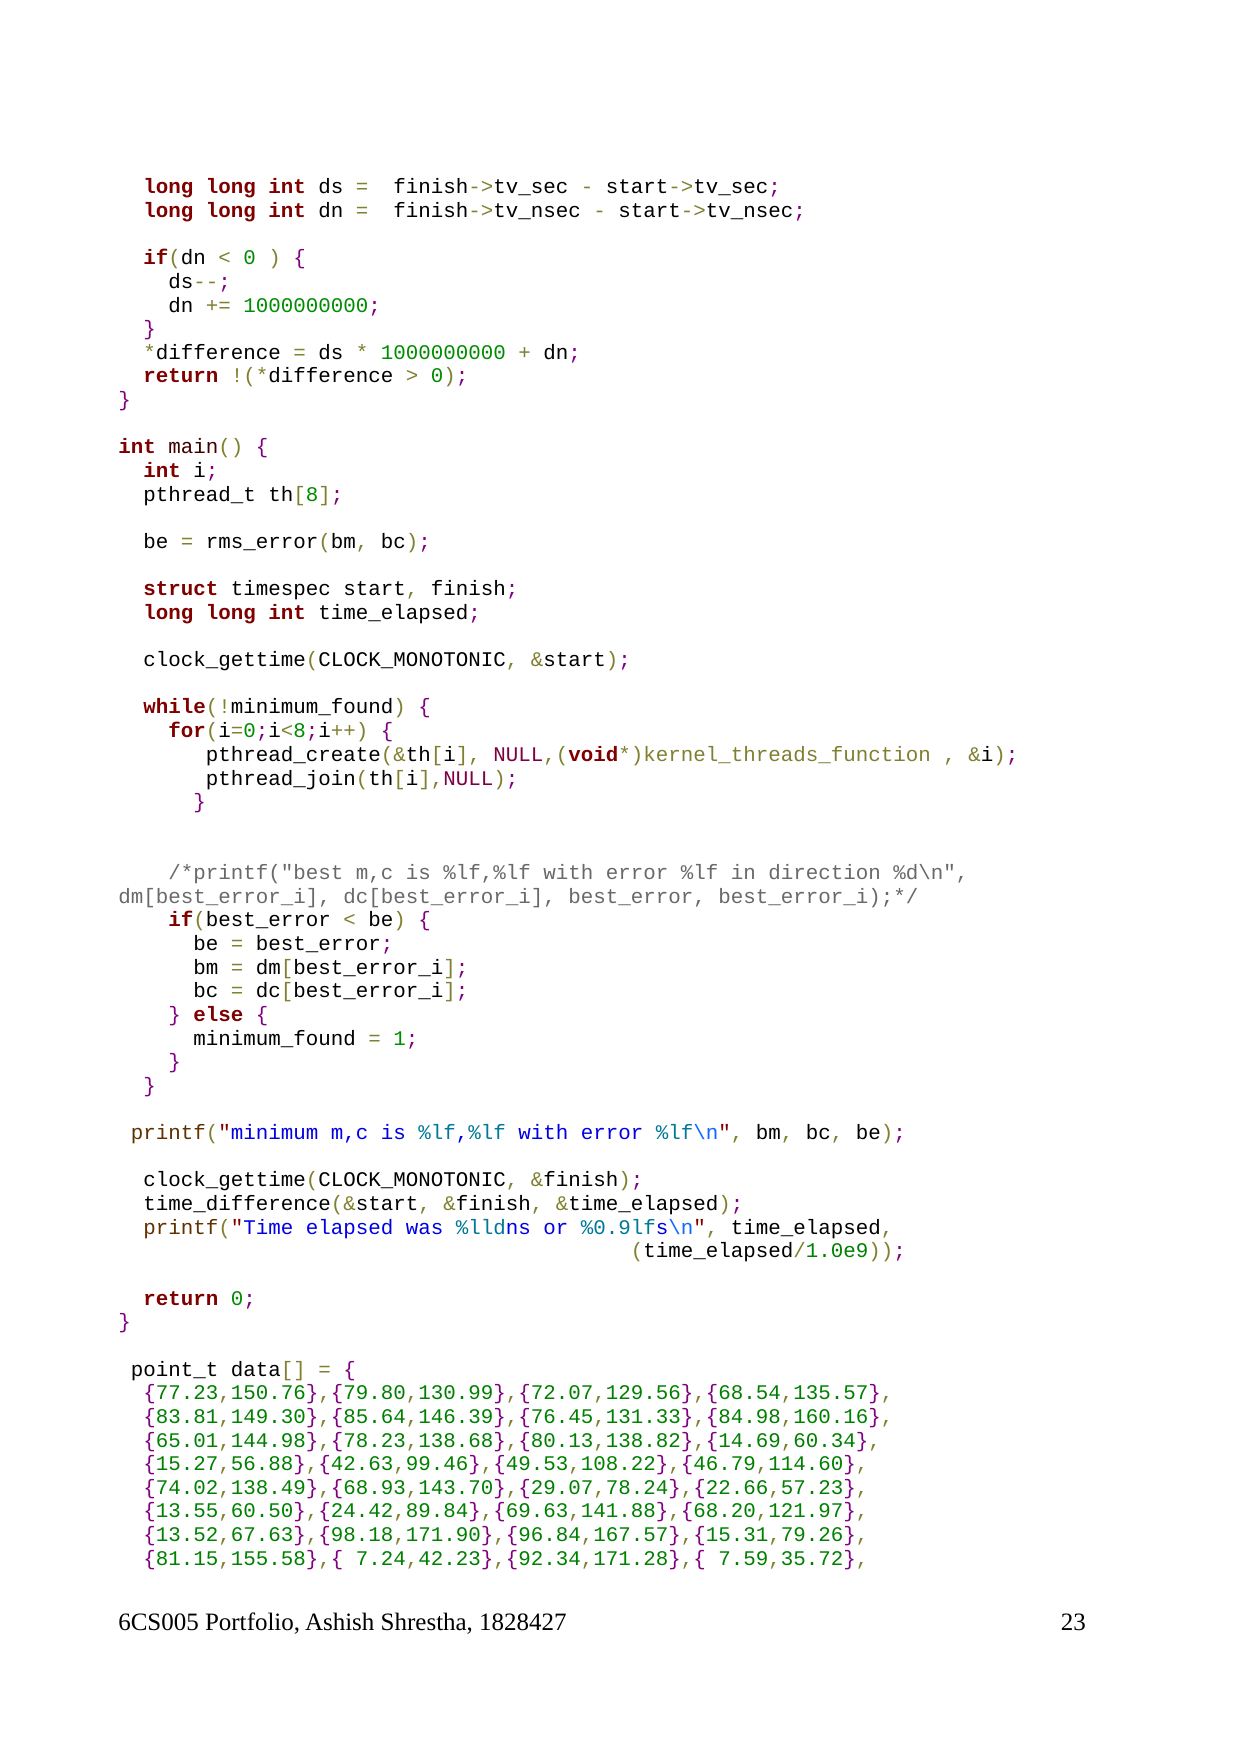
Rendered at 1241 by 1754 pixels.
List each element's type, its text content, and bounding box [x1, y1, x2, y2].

text bc = dc[best_error_i]; [118, 980, 1122, 1004]
text for(i=0;i<8;i++) { [118, 720, 1122, 744]
text long long int ds = finish->tv_sec - start->tv_sec; [118, 176, 1122, 200]
text pthread_create(&th[i], NULL,(void*)kernel_threads_function , &i); [118, 744, 1122, 767]
text long long int time_elapsed; [118, 602, 1122, 626]
text {77.23,150.76},{79.80,130.99},{72.07,129.56},{68.54,135.57}, [118, 1382, 1122, 1406]
text printf("minimum m,c is %lf,%lf with error %lf\n", bm, bc, be); [118, 1122, 1122, 1146]
text } else { [118, 1004, 1122, 1028]
text point_t data[] = { [118, 1359, 1122, 1382]
text minimum_found = 1; [118, 1028, 1122, 1051]
text {65.01,144.98},{78.23,138.68},{80.13,138.82},{14.69,60.34}, [118, 1429, 1122, 1453]
text } [118, 1051, 1122, 1075]
text int main() { [118, 436, 1122, 460]
text be = best_error; [118, 933, 1122, 957]
text if(dn < 0 ) { [118, 247, 1122, 271]
text printf("Time elapsed was %lldns or %0.9lfs\n", time_elapsed, [118, 1217, 1122, 1240]
text (time_elapsed/1.0e9)); [118, 1240, 1122, 1264]
text int i; [118, 460, 1122, 484]
text *difference = ds * 1000000000 + dn; [118, 342, 1122, 366]
text {15.27,56.88},{42.63,99.46},{49.53,108.22},{46.79,114.60}, [118, 1453, 1122, 1477]
text dn += 1000000000; [118, 294, 1122, 318]
text bm = dm[best_error_i]; [118, 957, 1122, 980]
text /*printf("best m,c is %lf,%lf with error %lf in direction %d\n", [118, 862, 1122, 886]
text pthread_join(th[i],NULL); [118, 767, 1122, 791]
text ds--; [118, 271, 1122, 294]
text {13.52,67.63},{98.18,171.90},{96.84,167.57},{15.31,79.26}, [118, 1524, 1122, 1548]
text clock_gettime(CLOCK_MONOTONIC, &finish); [118, 1169, 1122, 1193]
text while(!minimum_found) { [118, 697, 1122, 720]
text } [118, 1075, 1122, 1098]
text dm[best_error_i], dc[best_error_i], best_error, best_error_i);*/ [118, 886, 1122, 909]
text time_difference(&start, &finish, &time_elapsed); [118, 1193, 1122, 1217]
text return !(*difference > 0); [118, 366, 1122, 389]
text } [118, 389, 1122, 413]
text {83.81,149.30},{85.64,146.39},{76.45,131.33},{84.98,160.16}, [118, 1406, 1122, 1429]
text struct timespec start, finish; [118, 578, 1122, 602]
text if(best_error < be) { [118, 909, 1122, 933]
text } [118, 1311, 1122, 1335]
text } [118, 791, 1122, 815]
text be = rms_error(bm, bc); [118, 531, 1122, 555]
text long long int dn = finish->tv_nsec - start->tv_nsec; [118, 200, 1122, 224]
text clock_gettime(CLOCK_MONOTONIC, &start); [118, 649, 1122, 673]
text {13.55,60.50},{24.42,89.84},{69.63,141.88},{68.20,121.97}, [118, 1501, 1122, 1524]
text {74.02,138.49},{68.93,143.70},{29.07,78.24},{22.66,57.23}, [118, 1477, 1122, 1501]
text } [118, 318, 1122, 342]
text pthread_t th[8]; [118, 484, 1122, 507]
text {81.15,155.58},{ 7.24,42.23},{92.34,171.28},{ 7.59,35.72}, [118, 1548, 1122, 1571]
text return 0; [118, 1288, 1122, 1311]
